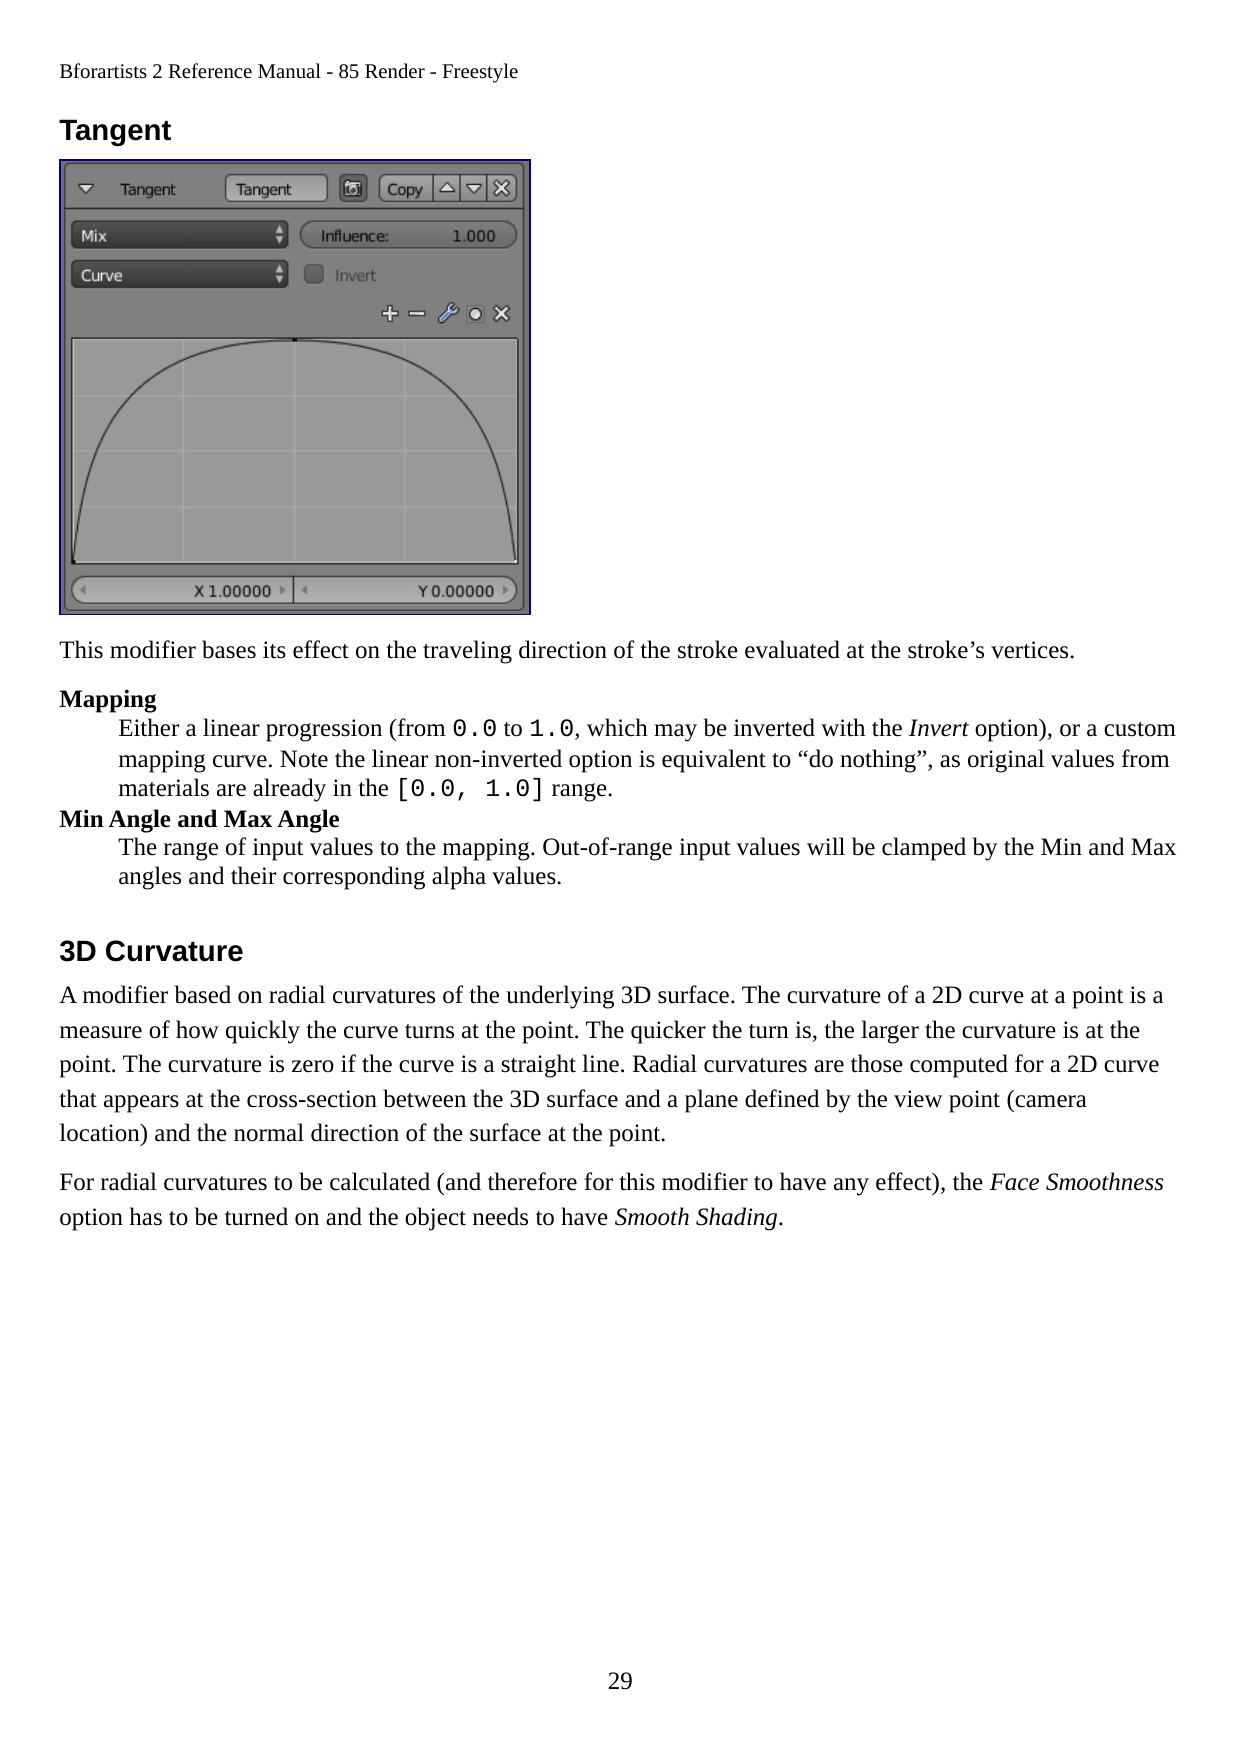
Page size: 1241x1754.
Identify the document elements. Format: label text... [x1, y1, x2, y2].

text This modifier bases its effect on the traveling direction of the stroke evaluated at the stroke’s vertices. [59, 636, 1181, 664]
subtitle Tangent [59, 113, 1181, 146]
subtitle Mapping [59, 684, 1181, 713]
text For radial curvatures to be calculated (and therefore for this modifier to have any effect), the Face Smoothness option has to be turned on and the object needs to have Smooth Shading. [59, 1167, 1181, 1231]
list The range of input values to the mapping. Out-of-range input values will be clamped by the Min and Max angles and their corresponding alpha values. [118, 832, 1181, 890]
subtitle 3D Curvature [59, 934, 1181, 968]
picture [61, 161, 529, 614]
list Either a linear progression (from 0.0 to 1.0, which may be inverted with the Invert option), or a custom mapping curve. Note the linear non-inverted option is equivalent to “do nothing”, as original values from materials are already in the [0.0, 1.0] range. [118, 713, 1181, 804]
text A modifier based on radial curvatures of the underlying 3D surface. The curvature of a 2D curve at a point is a measure of how quickly the curve turns at the point. The quicker the turn is, the larger the curvature is at the point. The curvature is zero if the curve is a straight line. Radial curvatures are those computed for a 2D curve that appears at the cross-section between the 3D surface and a plane defined by the view point (camera location) and the normal direction of the surface at the point. [59, 980, 1181, 1147]
subtitle Min Angle and Max Angle [59, 804, 1181, 832]
